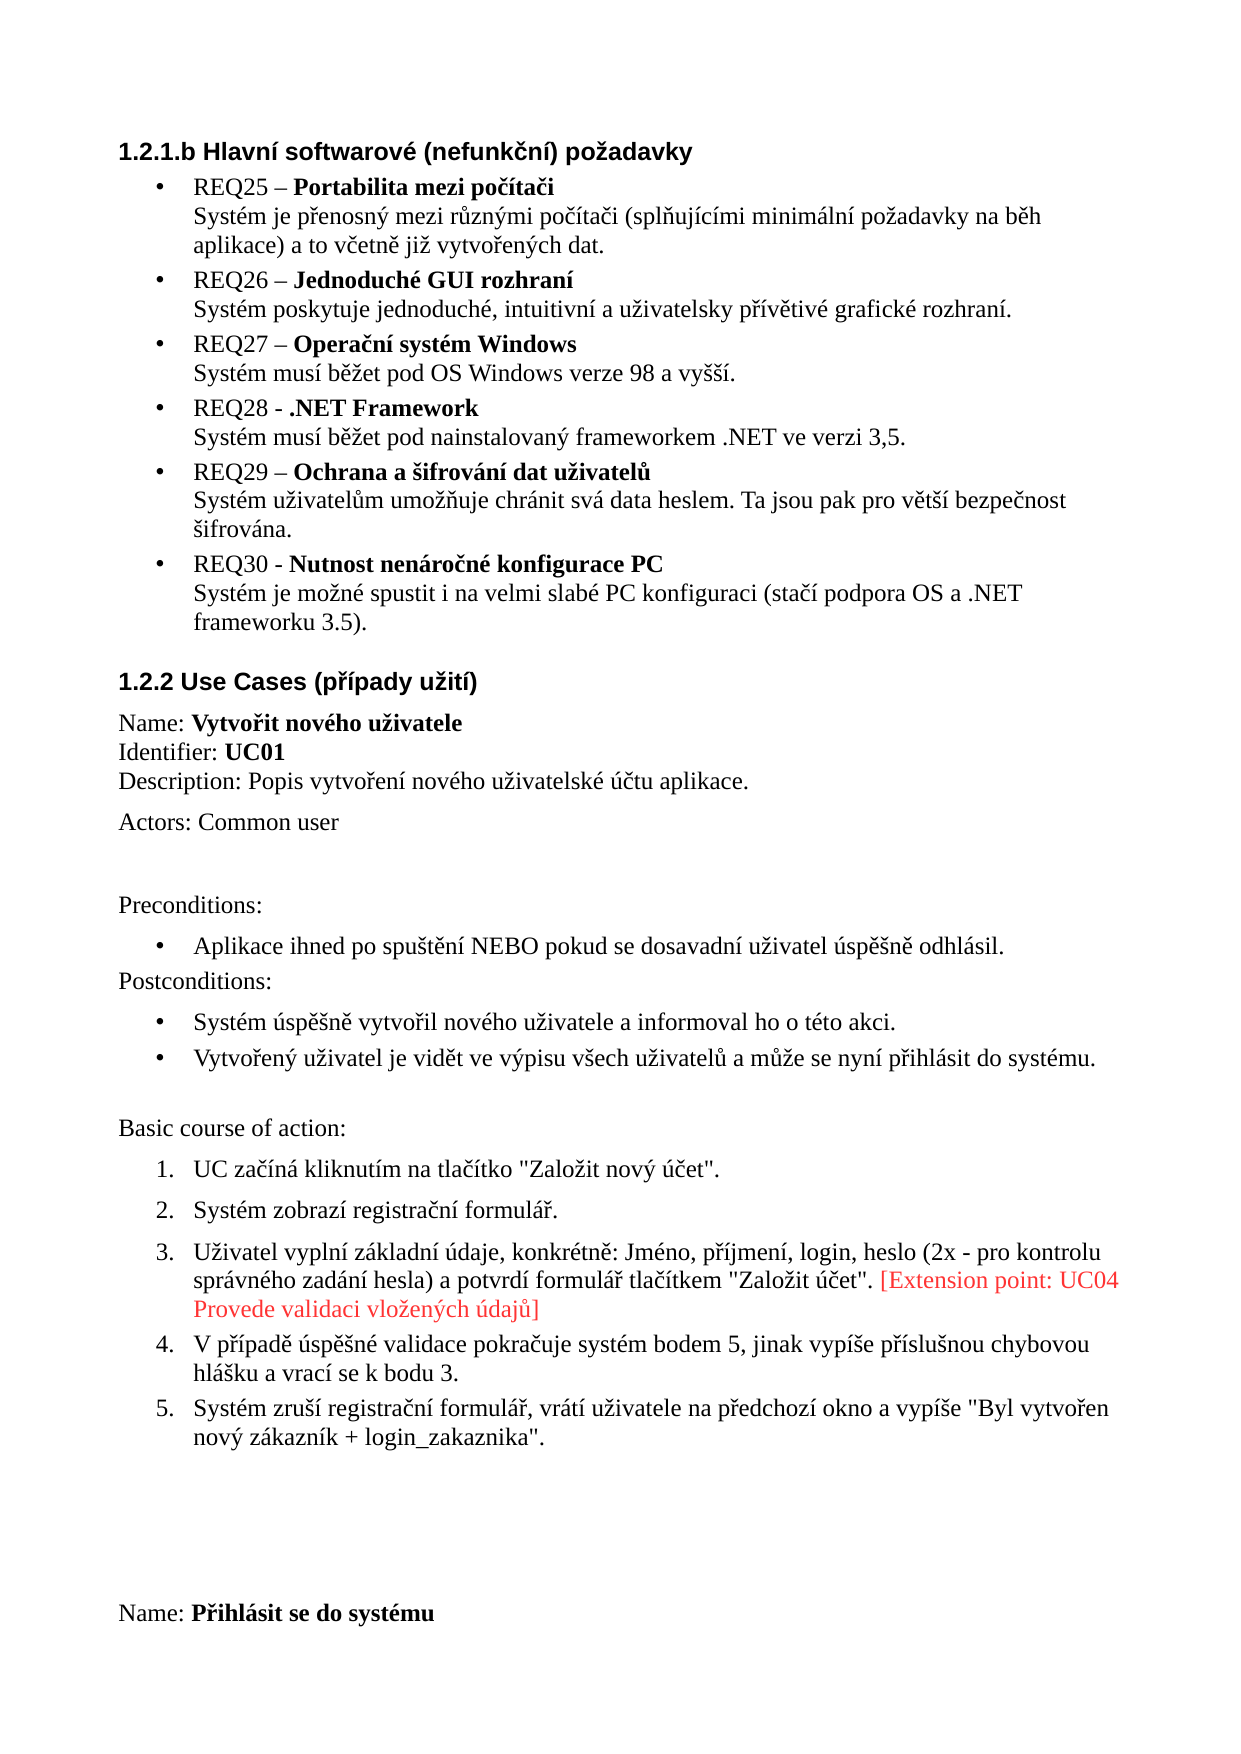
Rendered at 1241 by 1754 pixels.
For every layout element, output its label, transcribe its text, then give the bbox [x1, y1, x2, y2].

list REQ27 – Operační systém Windows Systém musí běžet pod OS Windows verze 98 a vyšší. [156, 329, 1122, 386]
list UC začíná kliknutím na tlačítko "Založit nový účet". [156, 1154, 1122, 1183]
list Vytvořený uživatel je vidět ve výpisu všech uživatelů a může se nyní přihlásit do systému. [156, 1043, 1122, 1071]
list REQ29 – Ochrana a šifrování dat uživatelů Systém uživatelům umožňuje chránit svá data heslem. Ta jsou pak pro větší bezpečnost šifrována. [156, 457, 1122, 543]
list REQ28 - .NET Framework Systém musí běžet pod nainstalovaný frameworkem .NET ve verzi 3,5. [156, 393, 1122, 450]
list V případě úspěšné validace pokračuje systém bodem 5, jinak vypíše příslušnou chybovou hlášku a vrací se k bodu 3. [156, 1329, 1122, 1387]
list Aplikace ihned po spuštění NEBO pokud se dosavadní uživatel úspěšně odhlásil. [156, 931, 1122, 960]
list REQ25 – Portabilita mezi počítači Systém je přenosný mezi různými počítači (splňujícími minimální požadavky na běh aplikace) a to včetně již vytvořených dat. [156, 172, 1122, 258]
text Actors: Common user [118, 807, 1122, 836]
text Preconditions: [118, 890, 1122, 918]
text Name: Přihlásit se do systému [118, 1598, 1122, 1627]
subtitle 1.2.2 Use Cases (případy užití) [118, 667, 1122, 696]
list REQ26 – Jednoduché GUI rozhraní Systém poskytuje jednoduché, intuitivní a uživatelsky přívětivé grafické rozhraní. [156, 265, 1122, 322]
list Systém zobrazí registrační formulář. [156, 1196, 1122, 1224]
list Basic course of action: [118, 1113, 1122, 1142]
list Systém zruší registrační formulář, vrátí uživatele na předchozí okno a vypíše "Byl vytvořen nový zákazník + login_zakaznika". [156, 1393, 1122, 1451]
text Name: Vytvořit nového uživatele Identifier: UC01 Description: Popis vytvoření nového uživatelské účtu aplikace. [118, 708, 1122, 795]
list Uživatel vyplní základní údaje, konkrétně: Jméno, příjmení, login, heslo (2x - pro kontrolu správného zadání hesla) a potvrdí formulář tlačítkem "Založit účet". [Extension point: UC04 Provede validaci vložených údajů] [156, 1237, 1122, 1323]
list Postconditions: [118, 966, 1122, 995]
list REQ30 - Nutnost nenáročné konfigurace PC Systém je možné spustit i na velmi slabé PC konfiguraci (stačí podpora OS a .NET frameworku 3.5). [156, 549, 1122, 636]
list Systém úspěšně vytvořil nového uživatele a informoval ho o této akci. [156, 1007, 1122, 1036]
subtitle 1.2.1.b Hlavní softwarové (nefunkční) požadavky [118, 137, 1122, 166]
